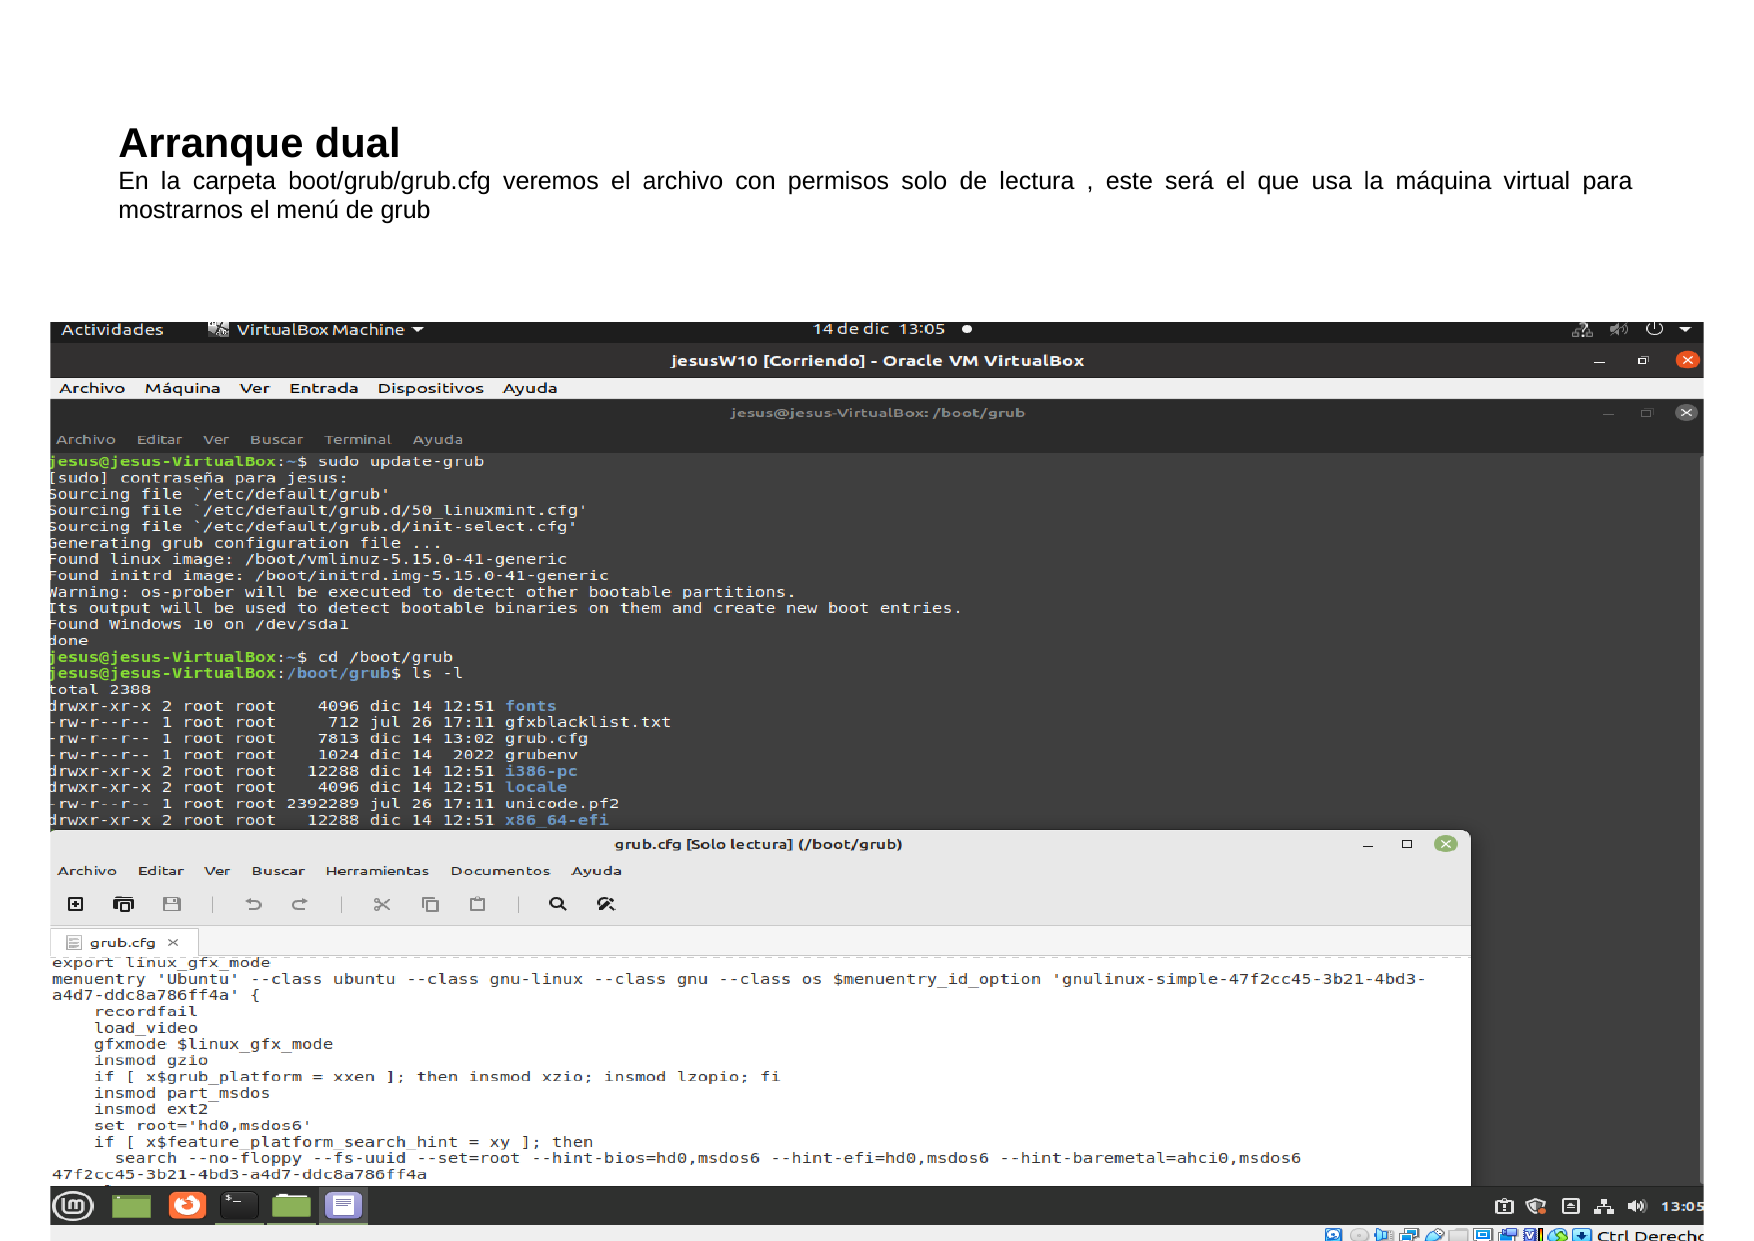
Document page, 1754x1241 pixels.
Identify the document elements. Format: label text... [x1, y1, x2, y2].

text En la carpeta boot/grub/grub.cfg veremos el archivo con permisos solo de lectura , este será el que usa la máquina virtual para mostrarnos el menú de grub [118, 166, 1636, 223]
text Arranque dual [118, 118, 1636, 166]
picture [50, 322, 1704, 1241]
